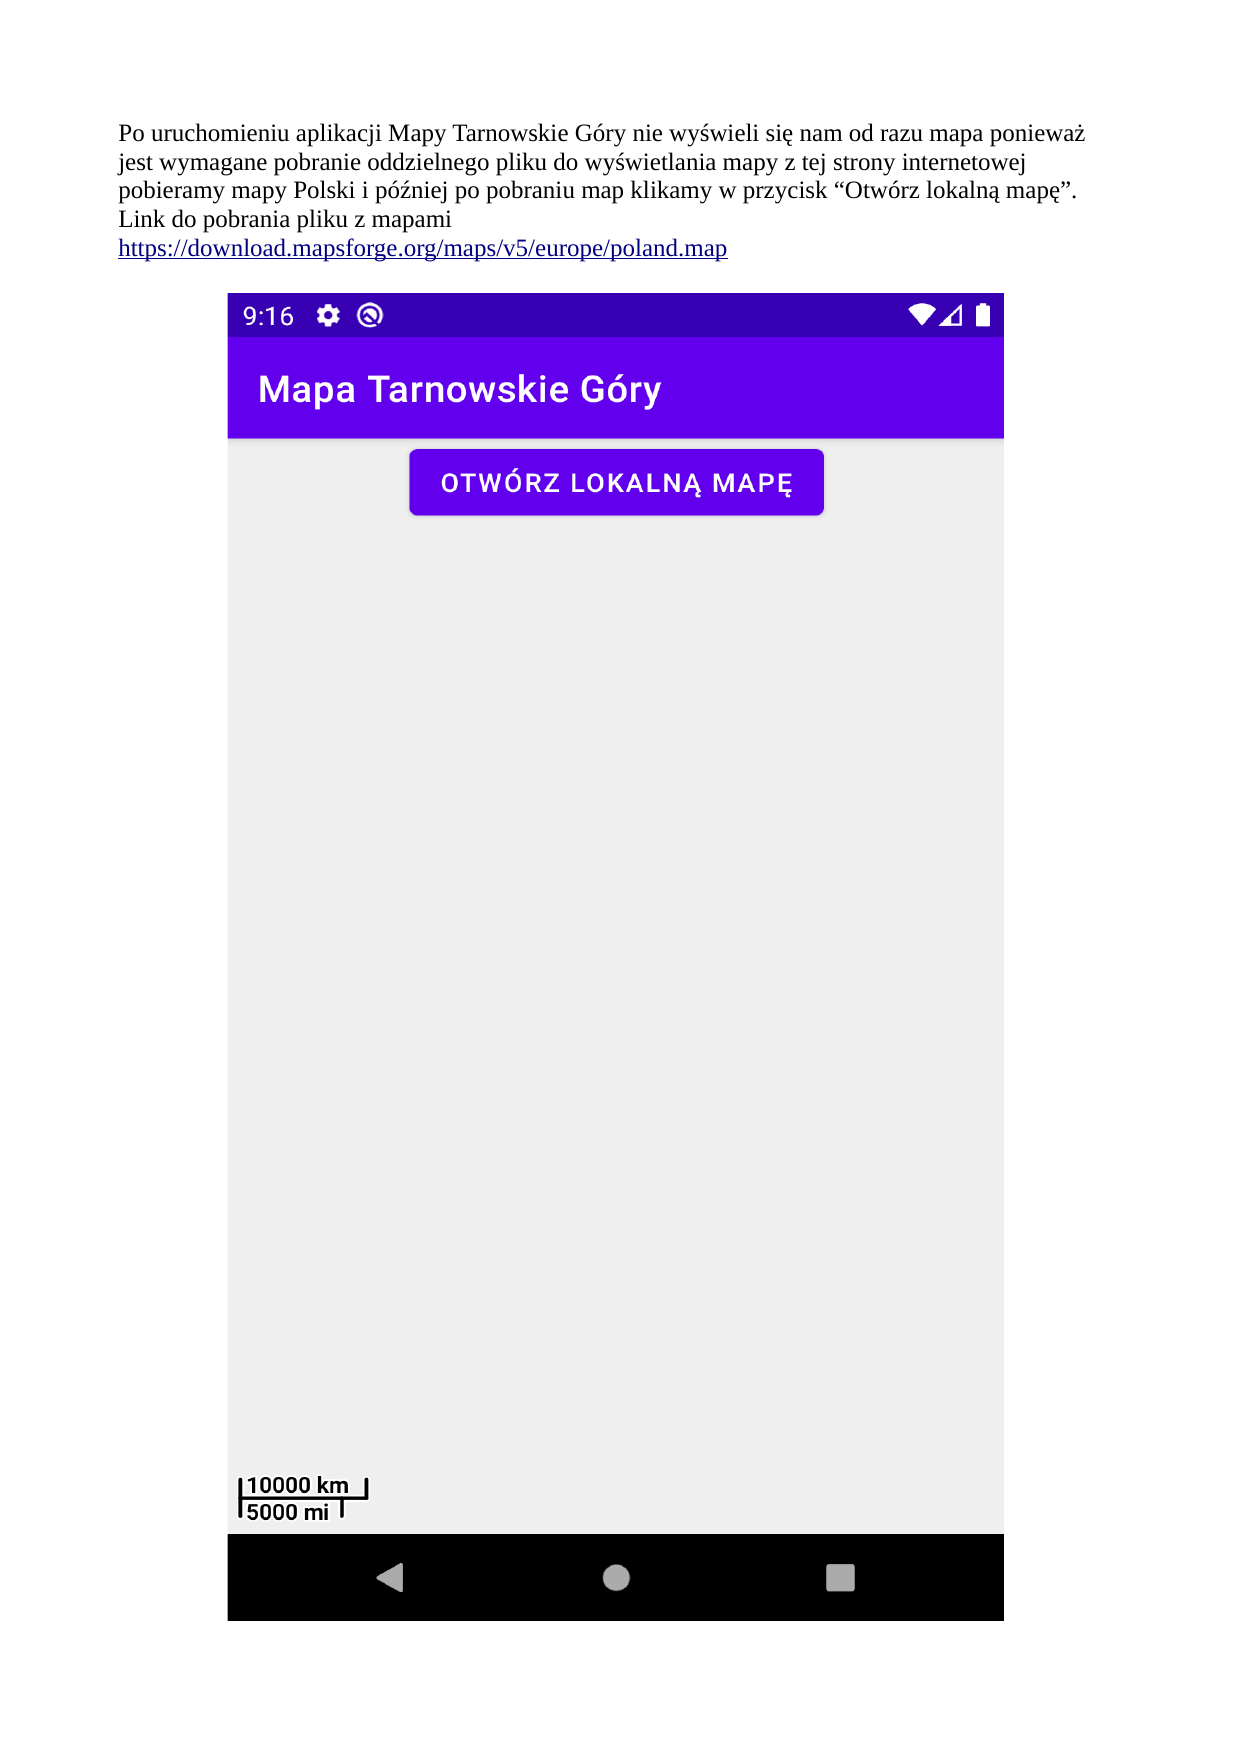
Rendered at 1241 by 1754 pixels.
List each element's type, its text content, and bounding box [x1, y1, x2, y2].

text Link do pobrania pliku z mapami [118, 204, 1122, 233]
picture [227, 293, 1004, 1621]
text https://download.mapsforge.org/maps/v5/europe/poland.map [118, 233, 1122, 262]
text Po uruchomieniu aplikacji Mapy Tarnowskie Góry nie wyświeli się nam od razu mapa ponieważ jest wymagane pobranie oddzielnego pliku do wyświetlania mapy z tej strony internetowej pobieramy mapy Polski i później po pobraniu map klikamy w przycisk “Otwórz lokalną mapę”. [118, 118, 1122, 204]
